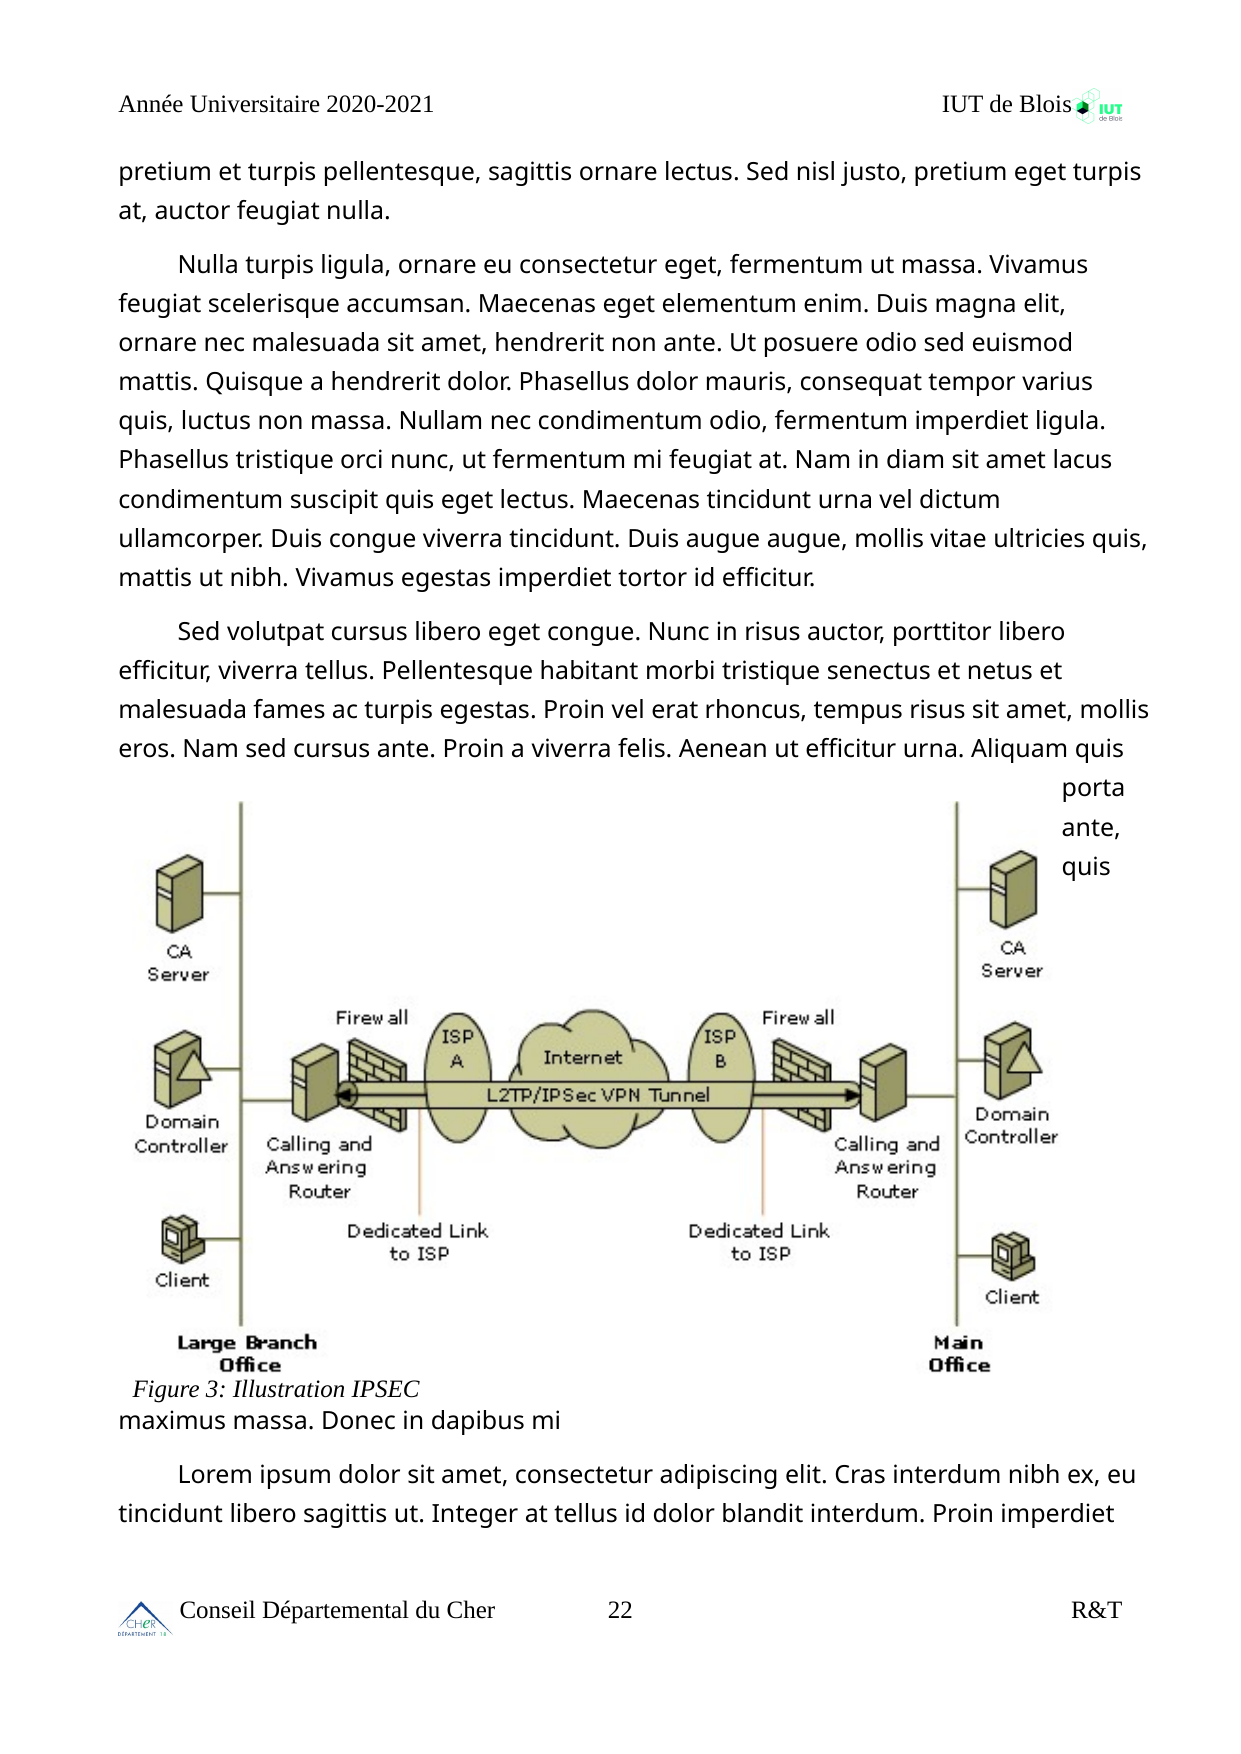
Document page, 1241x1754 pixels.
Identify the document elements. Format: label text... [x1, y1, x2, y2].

text pretium et turpis pellentesque, sagittis ornare lectus. Sed nisl justo, pretium eget turpis at, auctor feugiat nulla. [118, 153, 1152, 227]
text Sed volutpat cursus libero eget congue. Nunc in risus auctor, porttitor libero efficitur, viverra tellus. Pellentesque habitant morbi tristique senectus et netus et malesuada fames ac turpis egestas. Proin vel erat rhoncus, tempus risus sit amet, mollis eros. Nam sed cursus ante. Proin a viverra felis. Aenean ut efficitur urna. Aliquam quis porta ante, quis maximus massa. Donec in dapibus mi [118, 613, 1152, 1437]
text Nulla turpis ligula, ornare eu consectetur eget, fermentum ut massa. Vivamus feugiat scelerisque accumsan. Maecenas eget elementum enim. Duis magna elit, ornare nec malesuada sit amet, hendrerit non ante. Ut posuere odio sed euismod mattis. Quisque a hendrerit dolor. Phasellus dolor mauris, consequat tempor varius quis, luctus non massa. Nullam nec condimentum odio, fermentum imperdiet ligula. Phasellus tristique orci nunc, ut fermentum mi feugiat at. Nam in diam sit amet lacus condimentum suscipit quis eget lectus. Maecenas tincidunt urna vel dictum ullamcorper. Duis congue viverra tincidunt. Duis augue augue, mollis vitae ultricies quis, mattis ut nibh. Vivamus egestas imperdiet tortor id efficitur. [118, 246, 1152, 594]
text Figure 3: Illustration IPSEC [132, 1374, 1061, 1403]
text Lorem ipsum dolor sit amet, consectetur adipiscing elit. Cras interdum nibh ex, eu tincidunt libero sagittis ut. Integer at tellus id dolor blandit interdum. Proin imperdiet [118, 1457, 1152, 1530]
picture [1071, 88, 1123, 124]
picture [132, 801, 1062, 1374]
picture [118, 1601, 174, 1636]
